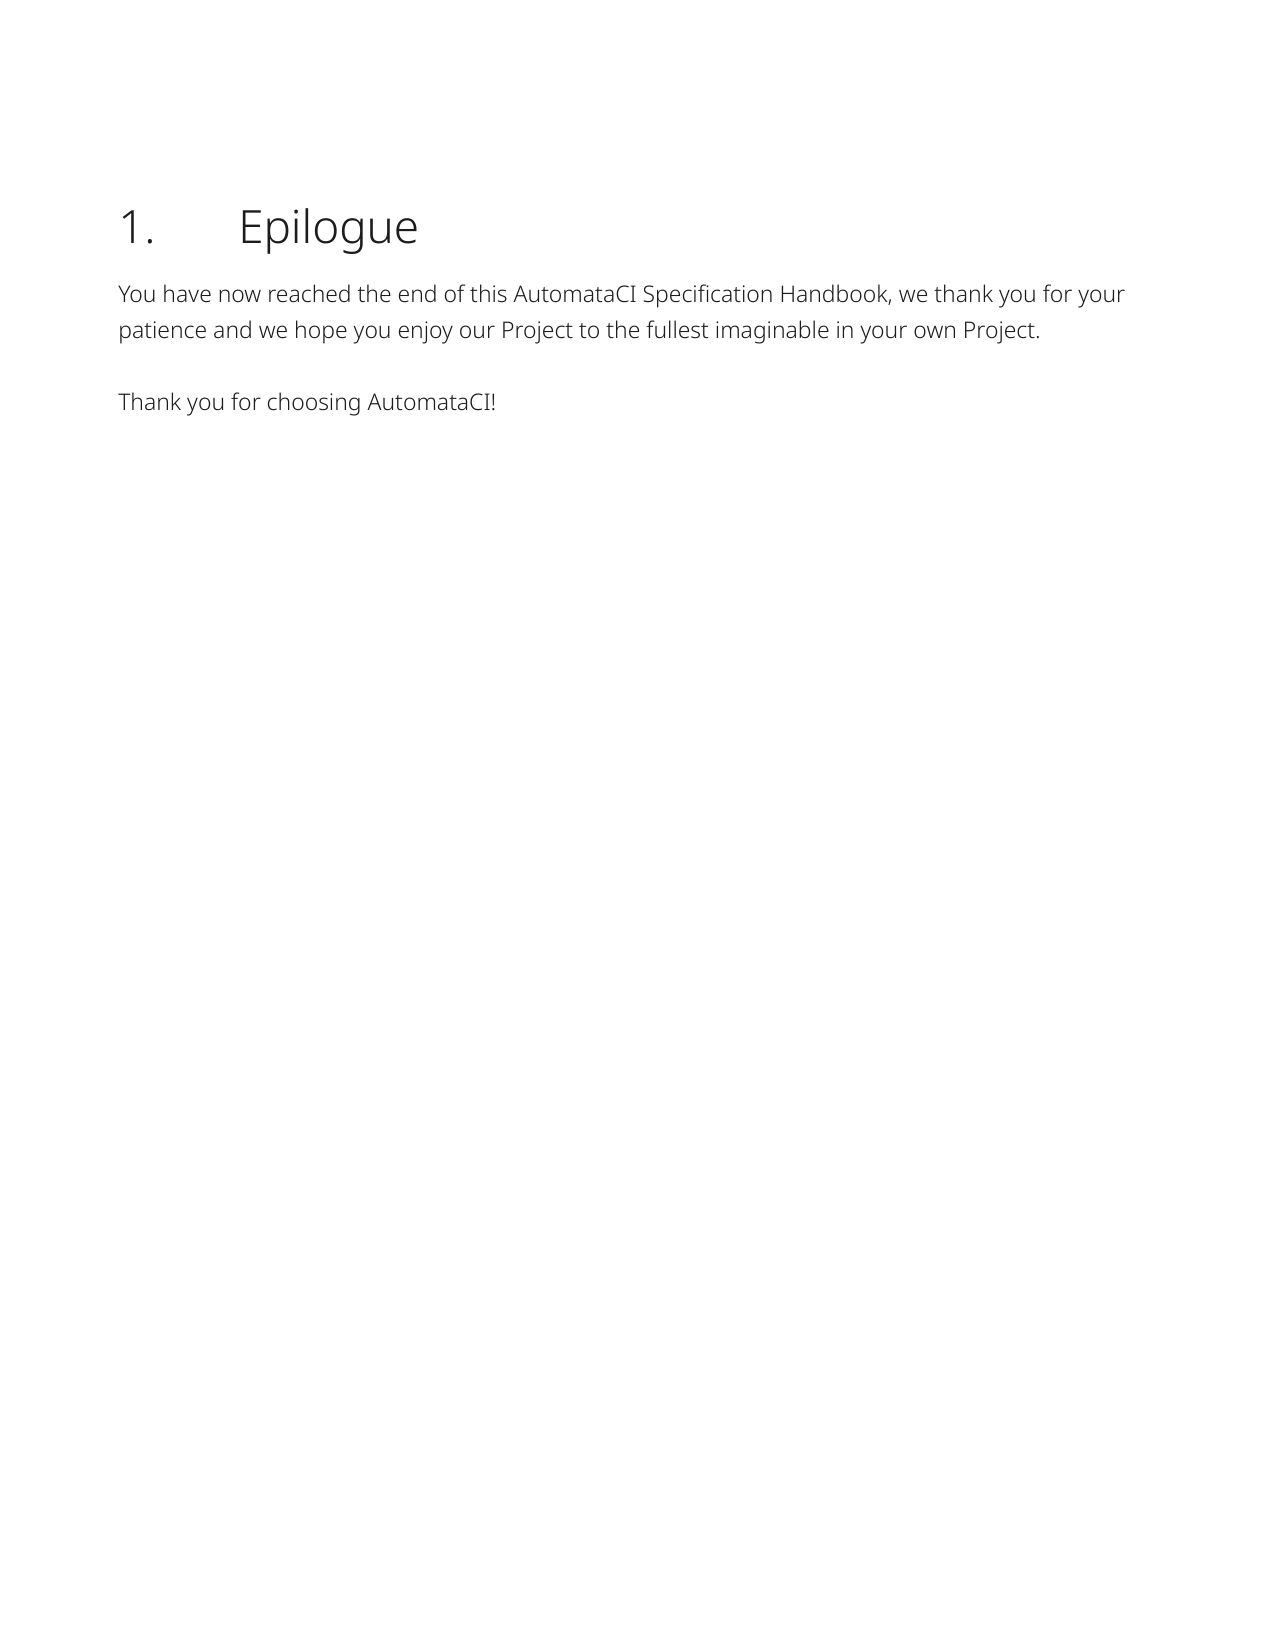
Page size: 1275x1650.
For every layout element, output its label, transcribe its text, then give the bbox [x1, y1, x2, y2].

text Thank you for choosing AutomataCI! [118, 386, 1157, 417]
text You have now reached the end of this AutomataCI Specification Handbook, we thank you for your patience and we hope you enjoy our Project to the fullest imaginable in your own Project. [118, 278, 1157, 345]
subtitle Epilogue [118, 194, 1157, 257]
